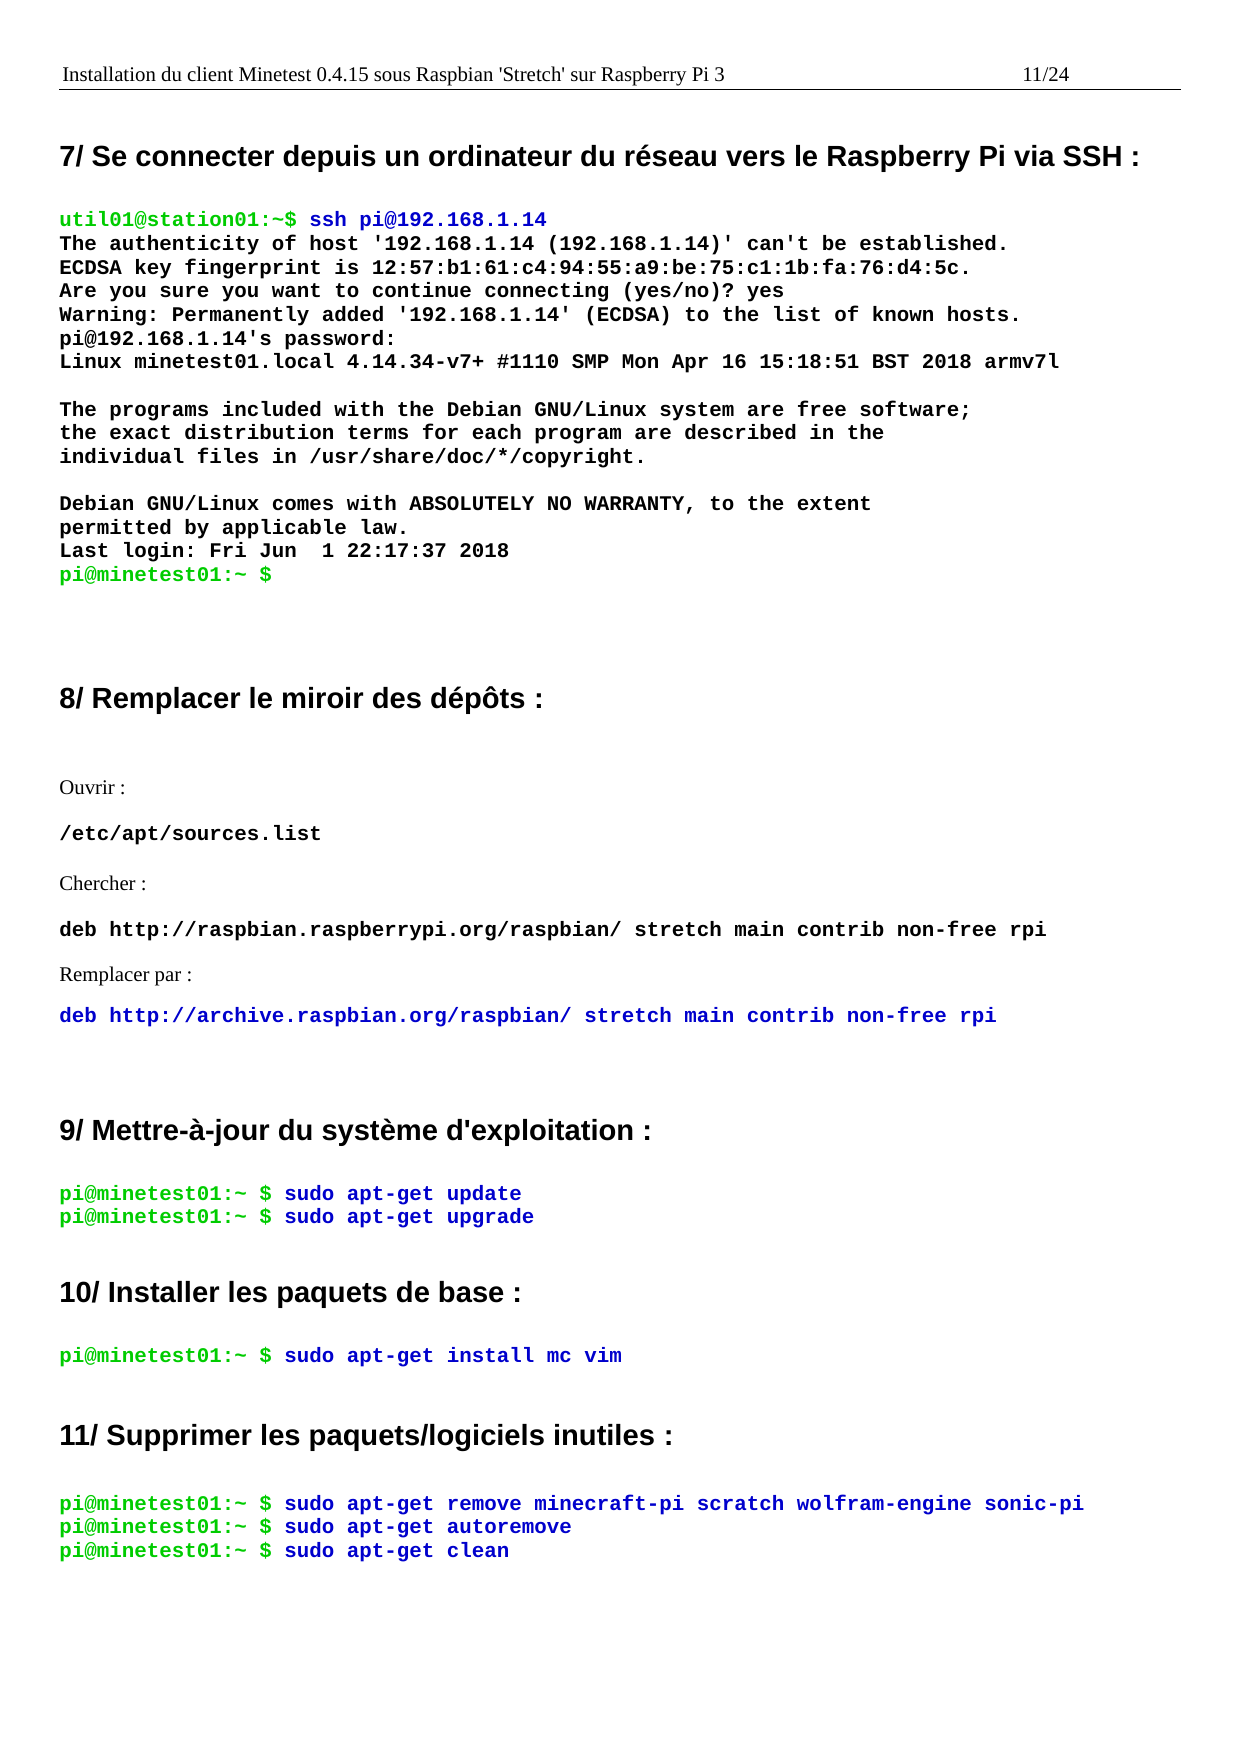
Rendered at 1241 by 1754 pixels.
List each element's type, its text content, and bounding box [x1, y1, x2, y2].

text util01@station01:~$ ssh pi@192.168.1.14 [59, 209, 1181, 233]
text pi@minetest01:~ $ sudo apt-get upgrade [59, 1206, 1181, 1230]
subtitle 11/ Supprimer les paquets/logiciels inutiles : [59, 1418, 1181, 1452]
text pi@minetest01:~ $ sudo apt-get update [59, 1183, 1181, 1206]
text Ouvrir : [59, 775, 1181, 799]
text Warning: Permanently added '192.168.1.14' (ECDSA) to the list of known hosts. [59, 304, 1181, 328]
text Remplacer par : [59, 962, 1181, 986]
text Are you sure you want to continue connecting (yes/no)? yes [59, 280, 1181, 304]
text Linux minetest01.local 4.14.34-v7+ #1110 SMP Mon Apr 16 15:18:51 BST 2018 armv7l [59, 351, 1181, 375]
text pi@minetest01:~ $ sudo apt-get autoremove [59, 1517, 1181, 1540]
text pi@minetest01:~ $ sudo apt-get remove minecraft-pi scratch wolfram-engine sonic-pi [59, 1493, 1181, 1517]
text deb http://archive.raspbian.org/raspbian/ stretch main contrib non-free rpi [59, 1005, 1181, 1029]
text The programs included with the Debian GNU/Linux system are free software; [59, 399, 1181, 422]
text /etc/apt/sources.list [59, 823, 1181, 847]
subtitle 10/ Installer les paquets de base : [59, 1275, 1181, 1308]
text pi@192.168.1.14's password: [59, 328, 1181, 351]
text permitted by applicable law. [59, 517, 1181, 541]
subtitle 8/ Remplacer le miroir des dépôts : [59, 681, 1181, 714]
text pi@minetest01:~ $ sudo apt-get clean [59, 1540, 1181, 1564]
text Last login: Fri Jun 1 22:17:37 2018 [59, 541, 1181, 564]
text individual files in /usr/share/doc/*/copyright. [59, 446, 1181, 469]
text deb http://raspbian.raspberrypi.org/raspbian/ stretch main contrib non-free rpi [59, 919, 1181, 943]
text Debian GNU/Linux comes with ABSOLUTELY NO WARRANTY, to the extent [59, 493, 1181, 517]
text Chercher : [59, 871, 1181, 895]
text ECDSA key fingerprint is 12:57:b1:61:c4:94:55:a9:be:75:c1:1b:fa:76:d4:5c. [59, 257, 1181, 280]
text pi@minetest01:~ $ [59, 564, 1181, 588]
subtitle 9/ Mettre-à-jour du système d'exploitation : [59, 1112, 1181, 1146]
text pi@minetest01:~ $ sudo apt-get install mc vim [59, 1345, 1181, 1368]
text the exact distribution terms for each program are described in the [59, 422, 1181, 446]
text The authenticity of host '192.168.1.14 (192.168.1.14)' can't be established. [59, 233, 1181, 257]
subtitle 7/ Se connecter depuis un ordinateur du réseau vers le Raspberry Pi via SSH : [59, 139, 1181, 173]
